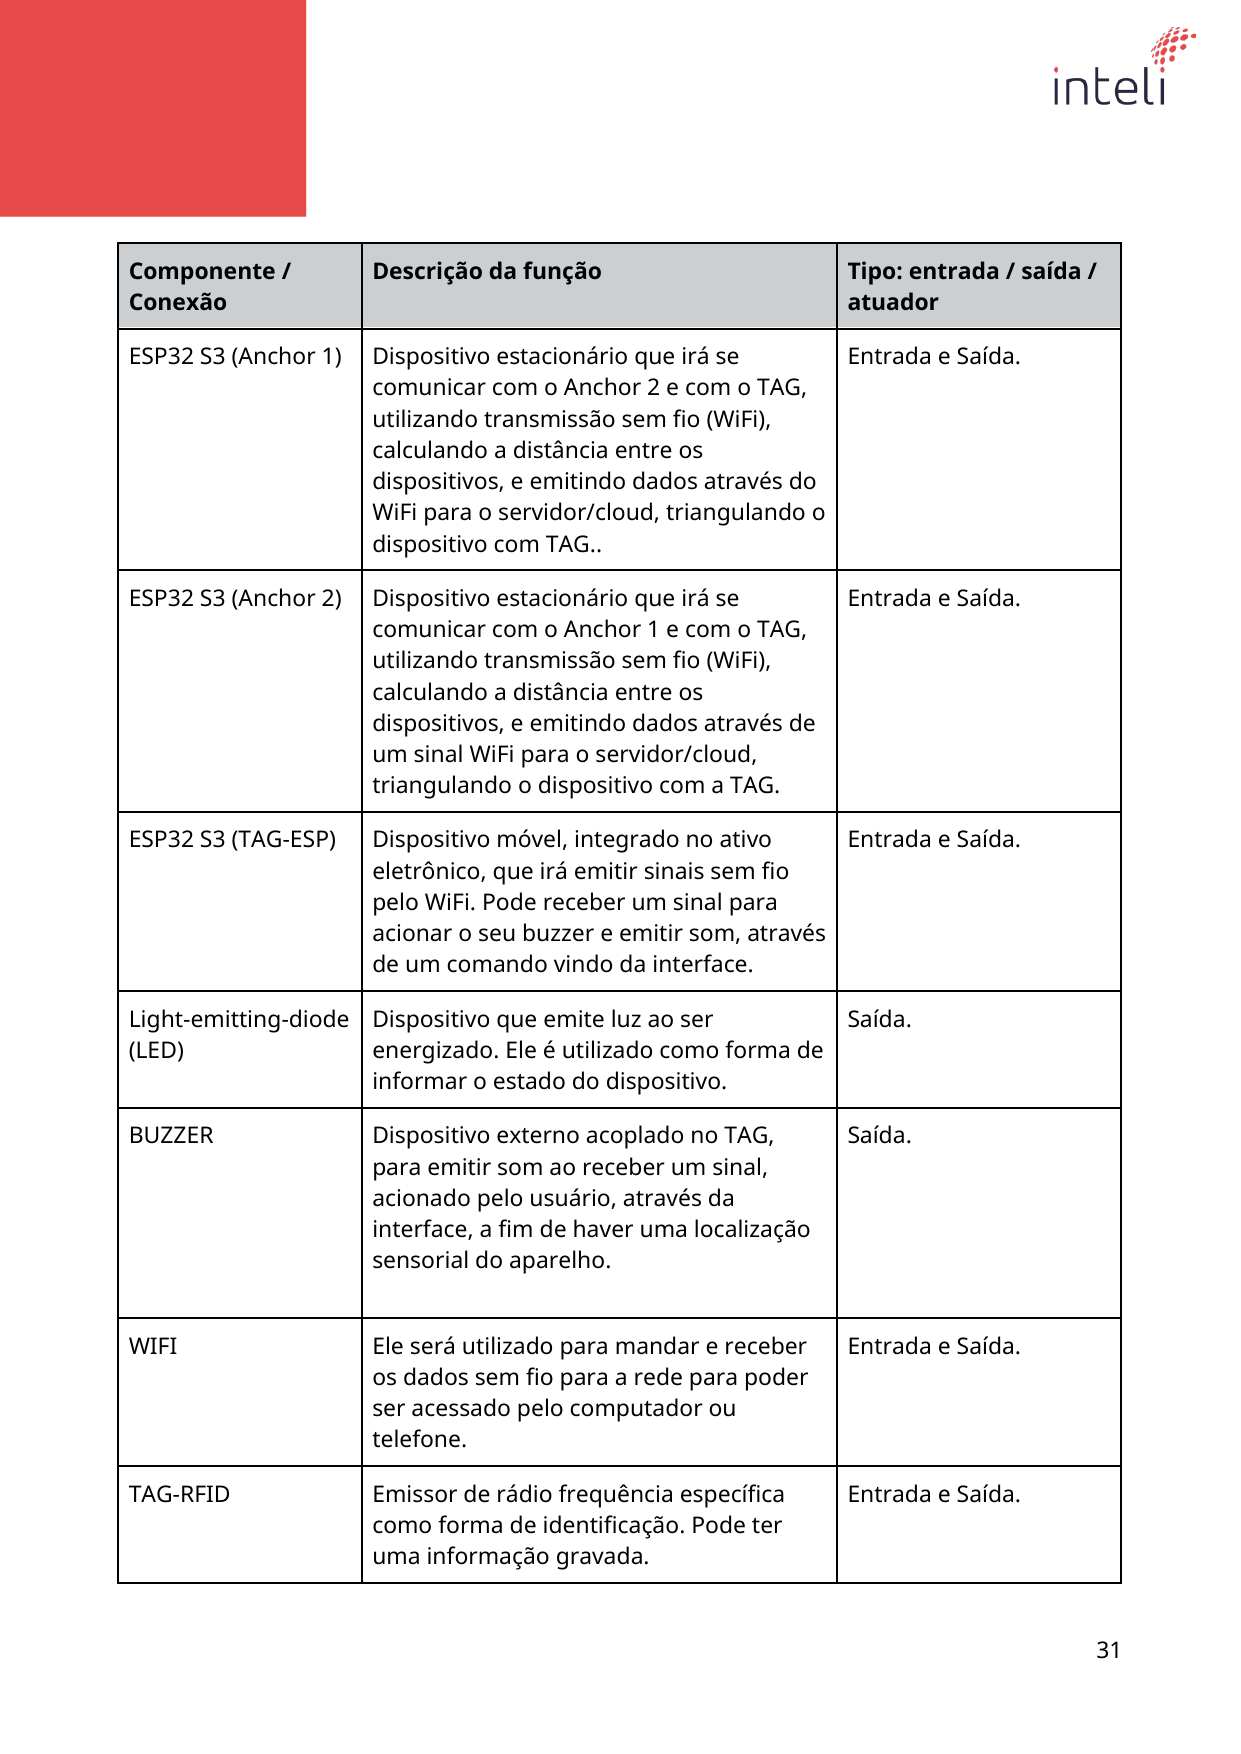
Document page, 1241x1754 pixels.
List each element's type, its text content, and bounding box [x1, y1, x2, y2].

table_header Descrição da função [363, 244, 836, 327]
table_cell WIFI [119, 1319, 361, 1465]
table_cell Entrada e Saída. [838, 571, 1120, 811]
picture [0, 0, 307, 217]
table_cell ESP32 S3 (TAG-ESP) [119, 813, 361, 990]
table_cell Dispositivo móvel, integrado no ativo eletrônico, que irá emitir sinais sem fio pelo WiFi. Pode receber um sinal para acionar o seu buzzer e emitir som, através de um comando vindo da interface. [363, 813, 836, 990]
table_cell Emissor de rádio frequência específica como forma de identificação. Pode ter uma informação gravada. [363, 1467, 836, 1582]
table_cell BUZZER [119, 1109, 361, 1317]
table_cell Ele será utilizado para mandar e receber os dados sem fio para a rede para poder ser acessado pelo computador ou telefone. [363, 1319, 836, 1465]
table_cell Light-emitting-diode (LED) [119, 992, 361, 1107]
table_header Componente / Conexão [119, 244, 361, 327]
table_cell Entrada e Saída. [838, 1319, 1120, 1465]
table_cell Saída. [838, 992, 1120, 1107]
table_cell Entrada e Saída. [838, 330, 1120, 569]
table_cell Entrada e Saída. [838, 1467, 1120, 1582]
table_cell Dispositivo externo acoplado no TAG, para emitir som ao receber um sinal, acionado pelo usuário, através da interface, a fim de haver uma localização sensorial do aparelho. [363, 1109, 836, 1317]
table_header Tipo: entrada / saída / atuador [838, 244, 1120, 327]
table_cell Dispositivo estacionário que irá se comunicar com o Anchor 2 e com o TAG, utilizando transmissão sem fio (WiFi), calculando a distância entre os dispositivos, e emitindo dados através do WiFi para o servidor/cloud, triangulando o dispositivo com TAG.. [363, 330, 836, 569]
table_cell ESP32 S3 (Anchor 1) [119, 330, 361, 569]
table_cell ESP32 S3 (Anchor 2) [119, 571, 361, 811]
table_cell Dispositivo que emite luz ao ser energizado. Ele é utilizado como forma de informar o estado do dispositivo. [363, 992, 836, 1107]
table_cell Dispositivo estacionário que irá se comunicar com o Anchor 1 e com o TAG, utilizando transmissão sem fio (WiFi), calculando a distância entre os dispositivos, e emitindo dados através de um sinal WiFi para o servidor/cloud, triangulando o dispositivo com a TAG. [363, 571, 836, 811]
table_cell TAG-RFID [119, 1467, 361, 1582]
table_cell Entrada e Saída. [838, 813, 1120, 990]
table_cell Saída. [838, 1109, 1120, 1317]
picture [1054, 27, 1197, 105]
